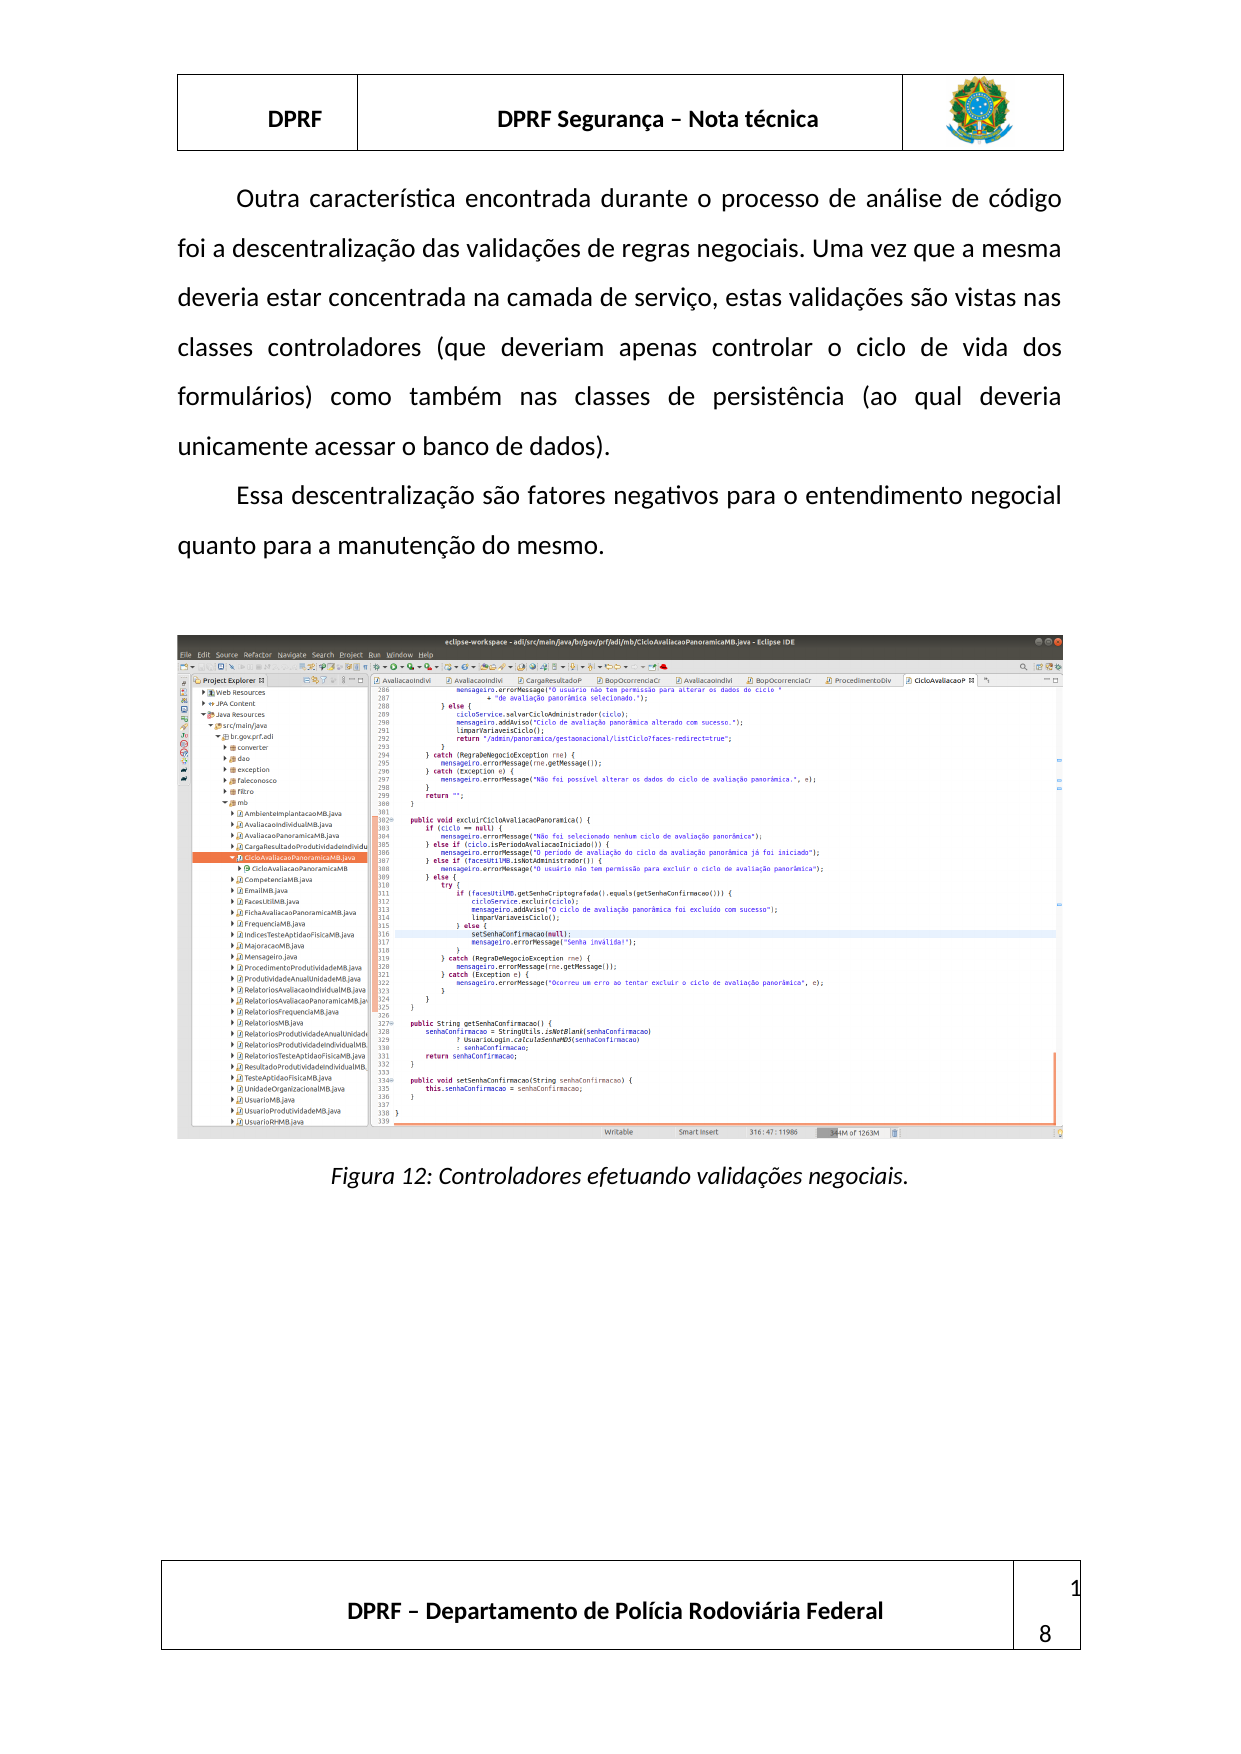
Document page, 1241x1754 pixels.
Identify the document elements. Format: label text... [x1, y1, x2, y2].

picture [944, 75, 1020, 149]
text Outra característica encontrada durante o processo de análise de código foi a descentralização das validações de regras negociais. Uma vez que a mesma deveria estar concentrada na camada de serviço, estas validações são vistas nas classes controladores (que deveriam apenas controlar o ciclo de vida dos formulários) como também nas classes de persistência (ao qual deveria unicamente acessar o banco de dados). [177, 264, 1063, 281]
text Outra característica encontrada durante o processo de análise de código foi a descentralização das validações de regras negociais. Uma vez que a mesma deveria estar concentrada na camada de serviço, estas validações são vistas nas classes controladores (que deveriam apenas controlar o ciclo de vida dos formulários) como também nas classes de persistência (ao qual deveria unicamente acessar o banco de dados). [177, 413, 1063, 462]
text Essa descentralização são fatores negativos para o entendimento negocial quanto para a manutenção do mesmo. [177, 478, 1063, 561]
text Outra característica encontrada durante o processo de análise de código foi a descentralização das validações de regras negociais. Uma vez que a mesma deveria estar concentrada na camada de serviço, estas validações são vistas nas classes controladores (que deveriam apenas controlar o ciclo de vida dos formulários) como também nas classes de persistência (ao qual deveria unicamente acessar o banco de dados). [177, 314, 1063, 330]
picture [177, 635, 1063, 1139]
text Figura 12: Controladores efetuando validações negociais. [177, 1139, 1063, 1191]
text Outra característica encontrada durante o processo de análise de código foi a descentralização das validações de regras negociais. Uma vez que a mesma deveria estar concentrada na camada de serviço, estas validações são vistas nas classes controladores (que deveriam apenas controlar o ciclo de vida dos formulários) como também nas classes de persistência (ao qual deveria unicamente acessar o banco de dados). [177, 363, 1063, 380]
text Outra característica encontrada durante o processo de análise de código foi a descentralização das validações de regras negociais. Uma vez que a mesma deveria estar concentrada na camada de serviço, estas validações são vistas nas classes controladores (que deveriam apenas controlar o ciclo de vida dos formulários) como também nas classes de persistência (ao qual deveria unicamente acessar o banco de dados). [177, 182, 1063, 231]
